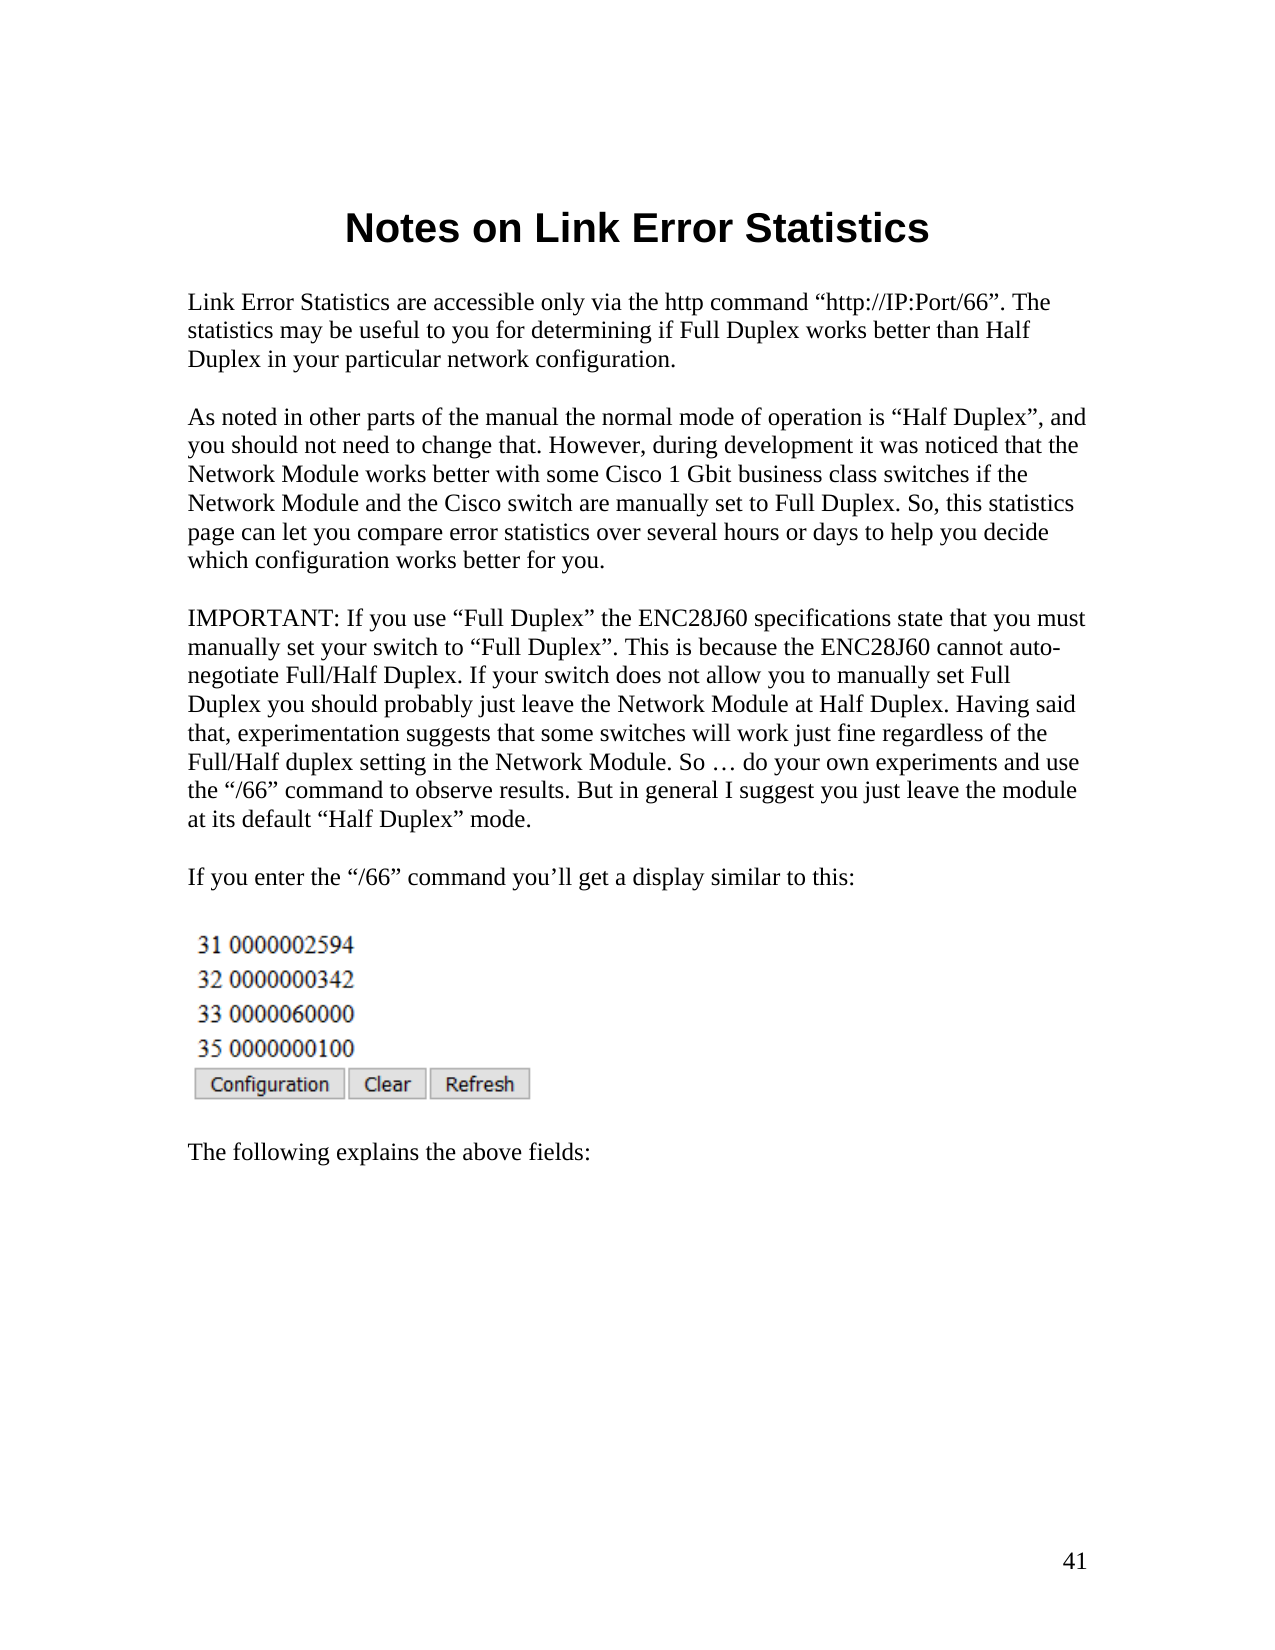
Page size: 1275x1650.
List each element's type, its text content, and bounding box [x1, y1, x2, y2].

picture [187, 919, 543, 1109]
text As noted in other parts of the manual the normal mode of operation is “Half Duplex”, and you should not need to change that. However, during development it was noticed that the Network Module works better with some Cisco 1 Gbit business class switches if the Network Module and the Cisco switch are manually set to Full Duplex. So, this statistics page can let you compare error statistics over several hours or days to help you decide which configuration works better for you. [187, 402, 1087, 574]
text If you enter the “/66” command you’ll get a display similar to this: [187, 862, 1087, 890]
text The following explains the above fields: [187, 1137, 1087, 1166]
text IMPORTANT: If you use “Full Duplex” the ENC28J60 specifications state that you must manually set your switch to “Full Duplex”. This is because the ENC28J60 cannot auto-negotiate Full/Half Duplex. If your switch does not allow you to manually set Full Duplex you should probably just leave the Network Module at Half Duplex. Having said that, experimentation suggests that some switches will work just fine regardless of the Full/Half duplex setting in the Network Module. So … do your own experiments and use the “/66” command to observe results. But in general I suggest you just leave the module at its default “Half Duplex” mode. [187, 603, 1087, 833]
subtitle Notes on Link Error Statistics [187, 204, 1087, 252]
text Link Error Statistics are accessible only via the http command “http://IP:Port/66”. The statistics may be useful to you for determining if Full Duplex works better than Half Duplex in your particular network configuration. [187, 287, 1087, 373]
